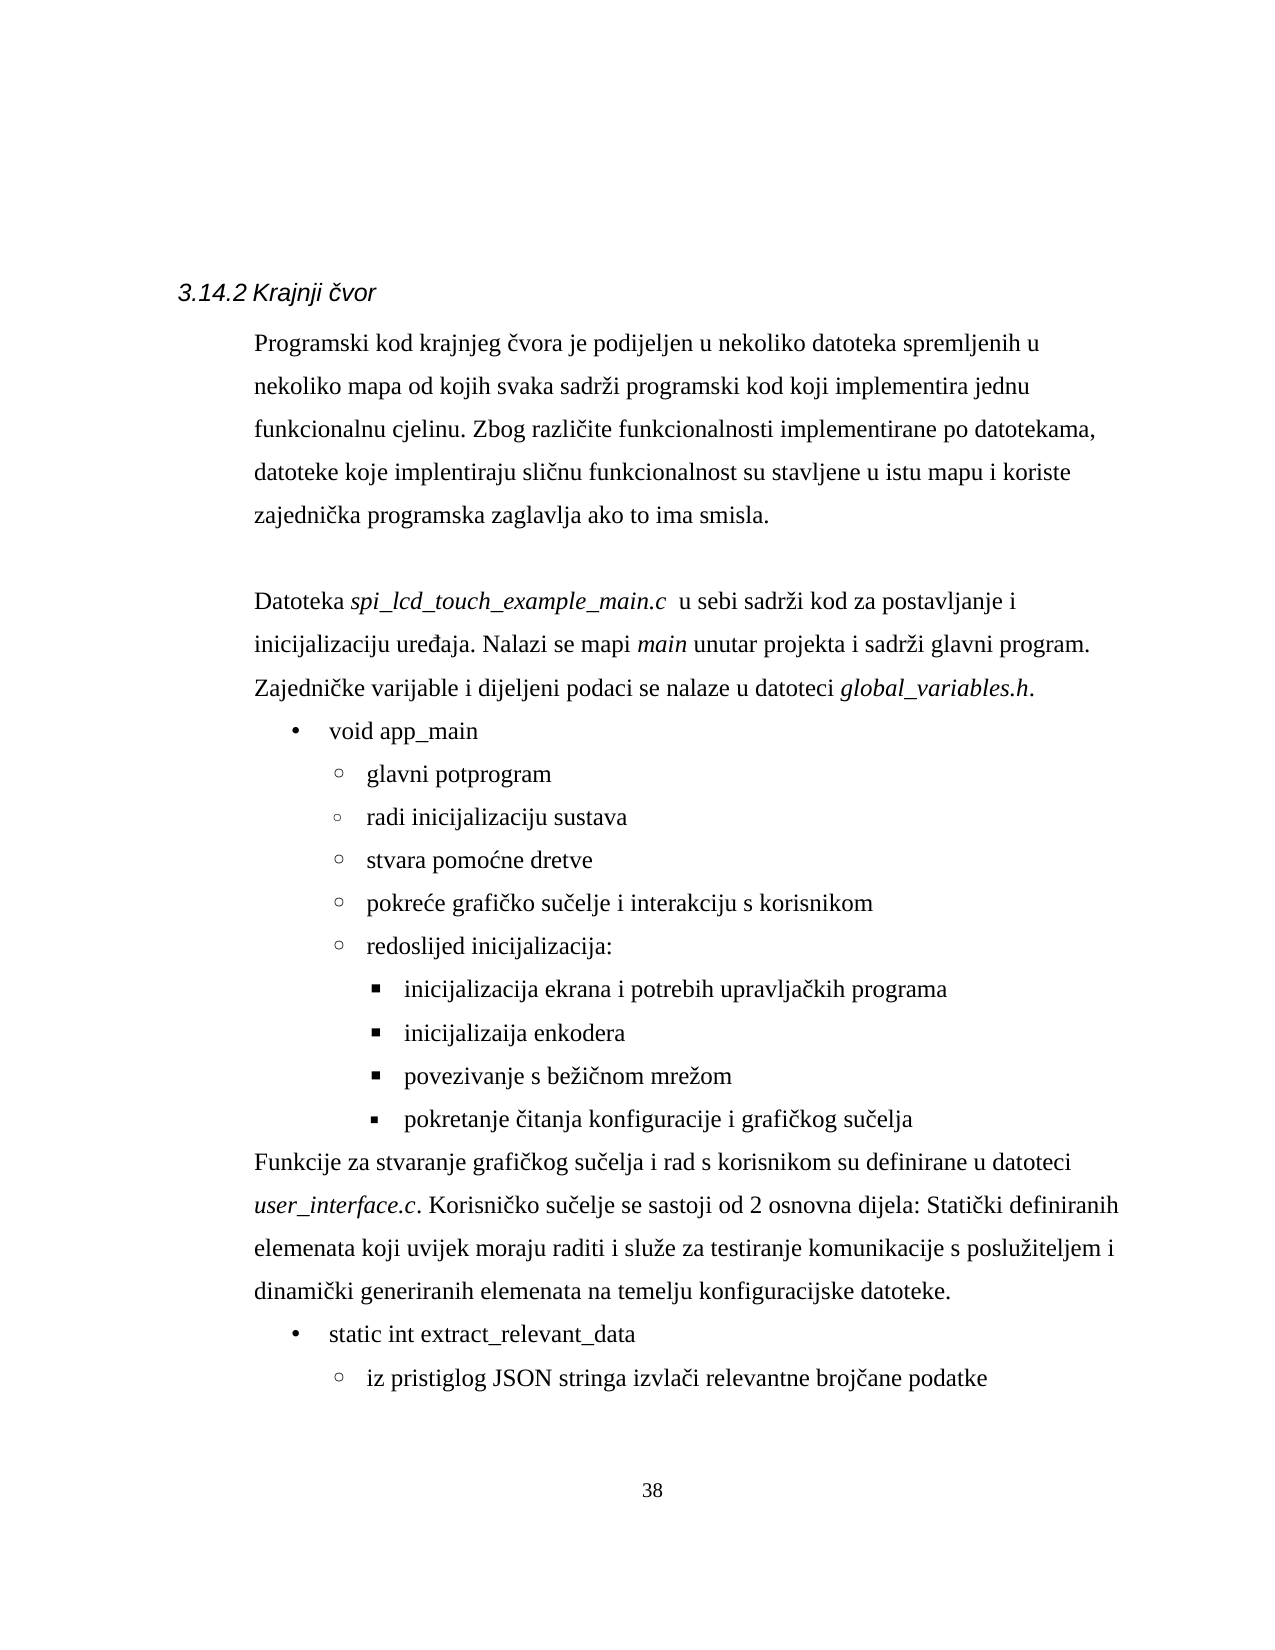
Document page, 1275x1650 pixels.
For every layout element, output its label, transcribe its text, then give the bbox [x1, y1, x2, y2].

list static int extract_relevant_data [291, 1319, 1127, 1348]
list povezivanje s bežičnom mrežom [366, 1061, 1127, 1089]
list pokreće grafičko sučelje i interakciju s korisnikom [329, 888, 1127, 917]
list inicijalizacija ekrana i potrebih upravljačkih programa [366, 974, 1127, 1003]
list void app_main [291, 716, 1127, 744]
text Datoteka spi_lcd_touch_example_main.c u sebi sadrži kod za postavljanje i inicijalizaciju uređaja. Nalazi se mapi main unutar projekta i sadrži glavni program. [254, 586, 1127, 658]
text Zajedničke varijable i dijeljeni podaci se nalaze u datoteci global_variables.h. [254, 673, 1127, 701]
text Programski kod krajnjeg čvora je podijeljen u nekoliko datoteka spremljenih u nekoliko mapa od kojih svaka sadrži programski kod koji implementira jednu funkcionalnu cjelinu. Zbog različite funkcionalnosti implementirane po datotekama, datoteke koje implentiraju sličnu funkcionalnost su stavljene u istu mapu i koriste zajednička programska zaglavlja ako to ima smisla. [254, 328, 1127, 529]
list inicijalizaija enkodera [366, 1018, 1127, 1046]
list redoslijed inicijalizacija: [329, 931, 1127, 960]
list pokretanje čitanja konfiguracije i grafičkog sučelja [366, 1104, 1127, 1133]
subtitle Krajnji čvor [177, 278, 1127, 307]
text Funkcije za stvaranje grafičkog sučelja i rad s korisnikom su definirane u datoteci user_interface.c. Korisničko sučelje se sastoji od 2 osnovna dijela: Statički definiranih elemenata koji uvijek moraju raditi i služe za testiranje komunikacije s poslužiteljem i dinamički generiranih elemenata na temelju konfiguracijske datoteke. [254, 1147, 1127, 1305]
list glavni potprogram [329, 759, 1127, 788]
list iz pristiglog JSON stringa izvlači relevantne brojčane podatke [329, 1363, 1127, 1391]
list radi inicijalizaciju sustava [329, 802, 1127, 831]
list stvara pomoćne dretve [329, 845, 1127, 874]
